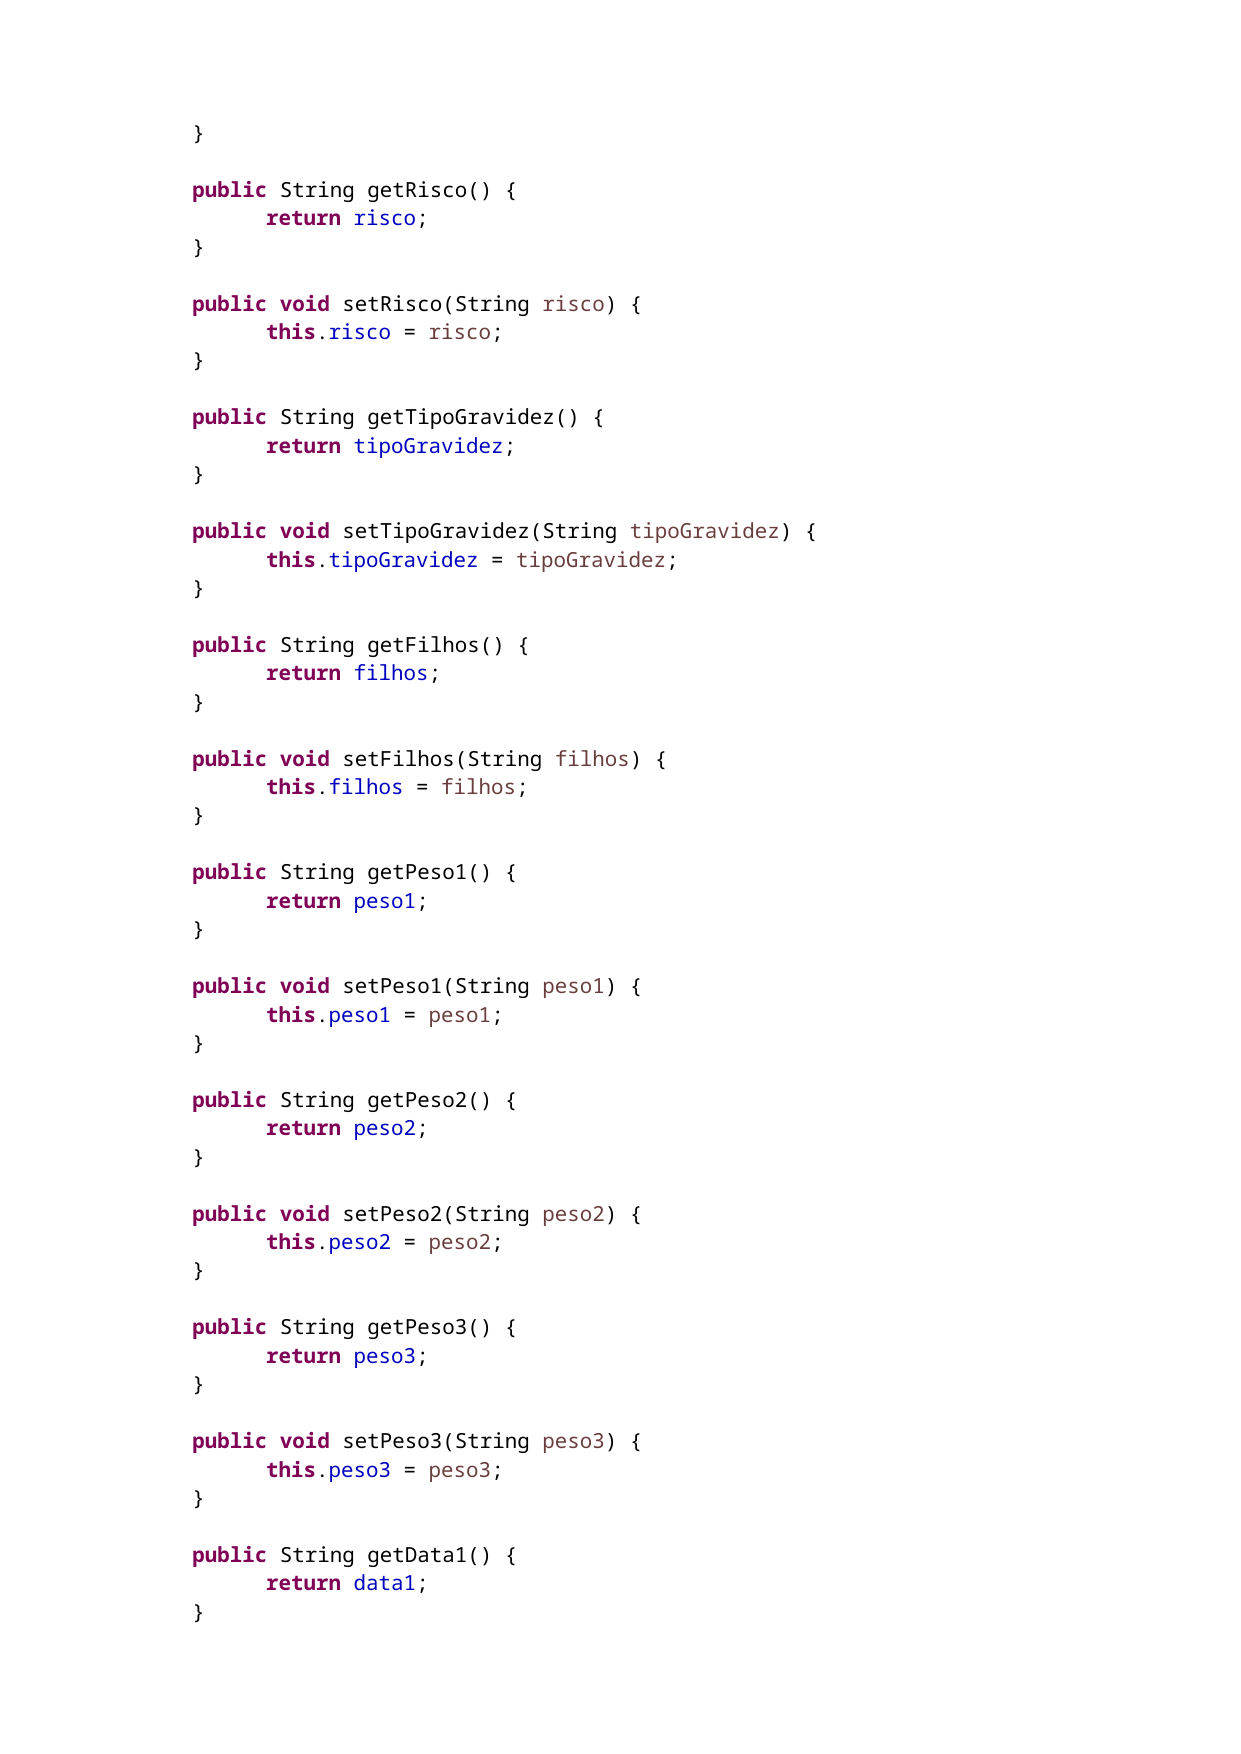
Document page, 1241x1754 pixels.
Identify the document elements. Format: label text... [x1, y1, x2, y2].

text } [118, 1142, 1122, 1170]
text return peso3; [118, 1341, 1122, 1369]
text return peso2; [118, 1113, 1122, 1142]
text public String getRisco() { [118, 175, 1122, 203]
text return data1; [118, 1568, 1122, 1597]
text public String getPeso3() { [118, 1312, 1122, 1341]
text return risco; [118, 203, 1122, 232]
text public String getData1() { [118, 1540, 1122, 1568]
text public void setRisco(String risco) { [118, 289, 1122, 317]
text this.peso3 = peso3; [118, 1455, 1122, 1483]
text public void setPeso2(String peso2) { [118, 1199, 1122, 1227]
text } [118, 573, 1122, 602]
text } [118, 1369, 1122, 1398]
text } [118, 459, 1122, 488]
text } [118, 1483, 1122, 1512]
text this.filhos = filhos; [118, 772, 1122, 801]
text public void setPeso1(String peso1) { [118, 971, 1122, 1000]
text } [118, 687, 1122, 715]
text this.risco = risco; [118, 317, 1122, 346]
text } [118, 1028, 1122, 1057]
text public void setFilhos(String filhos) { [118, 744, 1122, 772]
text public void setPeso3(String peso3) { [118, 1426, 1122, 1455]
text } [118, 1597, 1122, 1625]
text } [118, 1256, 1122, 1284]
text this.peso1 = peso1; [118, 1000, 1122, 1028]
text this.peso2 = peso2; [118, 1227, 1122, 1256]
text } [118, 801, 1122, 829]
text public String getTipoGravidez() { [118, 402, 1122, 431]
text public String getPeso2() { [118, 1085, 1122, 1113]
text return peso1; [118, 886, 1122, 914]
text } [118, 346, 1122, 374]
text public String getPeso1() { [118, 857, 1122, 886]
text } [118, 232, 1122, 260]
text public void setTipoGravidez(String tipoGravidez) { [118, 516, 1122, 545]
text } [118, 118, 1122, 147]
text return tipoGravidez; [118, 431, 1122, 459]
text this.tipoGravidez = tipoGravidez; [118, 545, 1122, 573]
text return filhos; [118, 658, 1122, 687]
text } [118, 914, 1122, 943]
text public String getFilhos() { [118, 630, 1122, 658]
